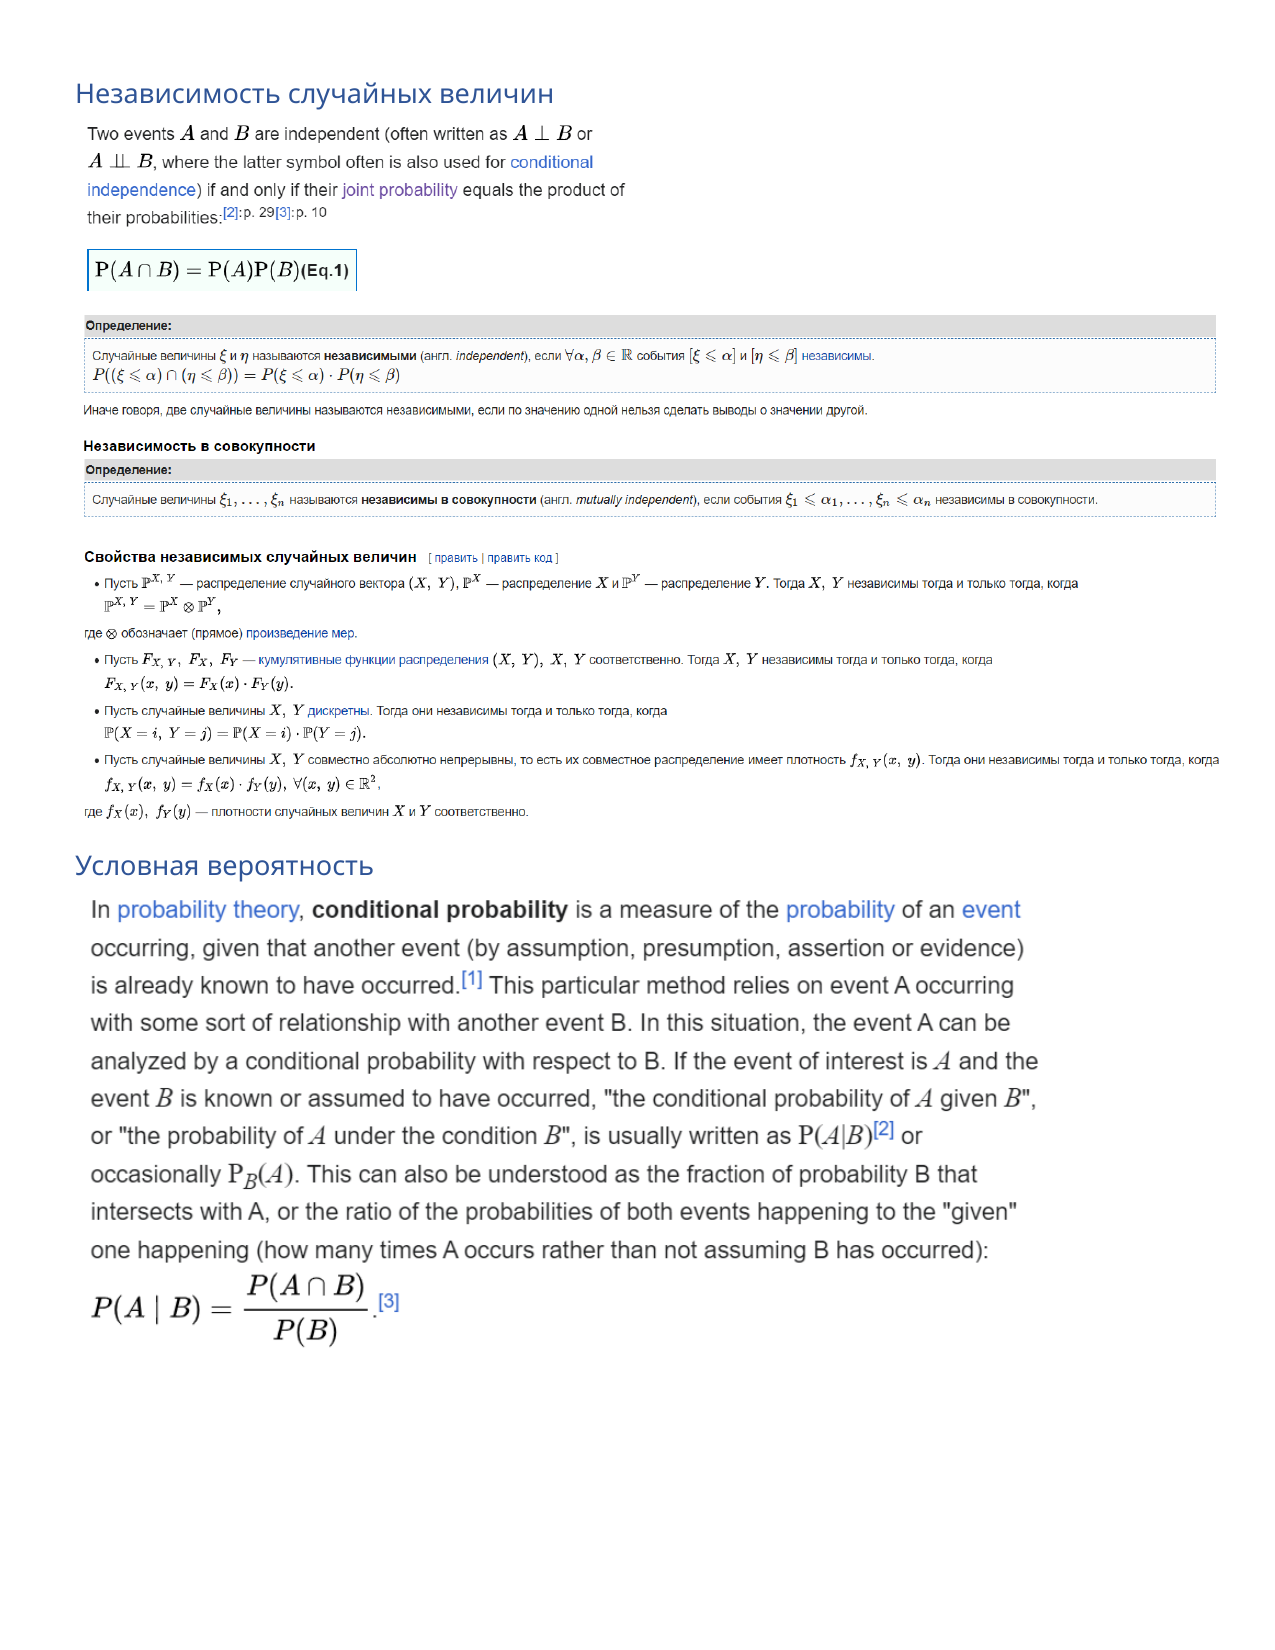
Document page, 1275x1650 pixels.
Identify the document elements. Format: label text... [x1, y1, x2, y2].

picture [75, 114, 656, 291]
picture [75, 886, 1050, 1356]
subtitle Условная вероятность [75, 847, 1200, 883]
subtitle Независимость случайных величин [75, 75, 1200, 112]
picture [75, 310, 1223, 524]
picture [75, 542, 1247, 828]
